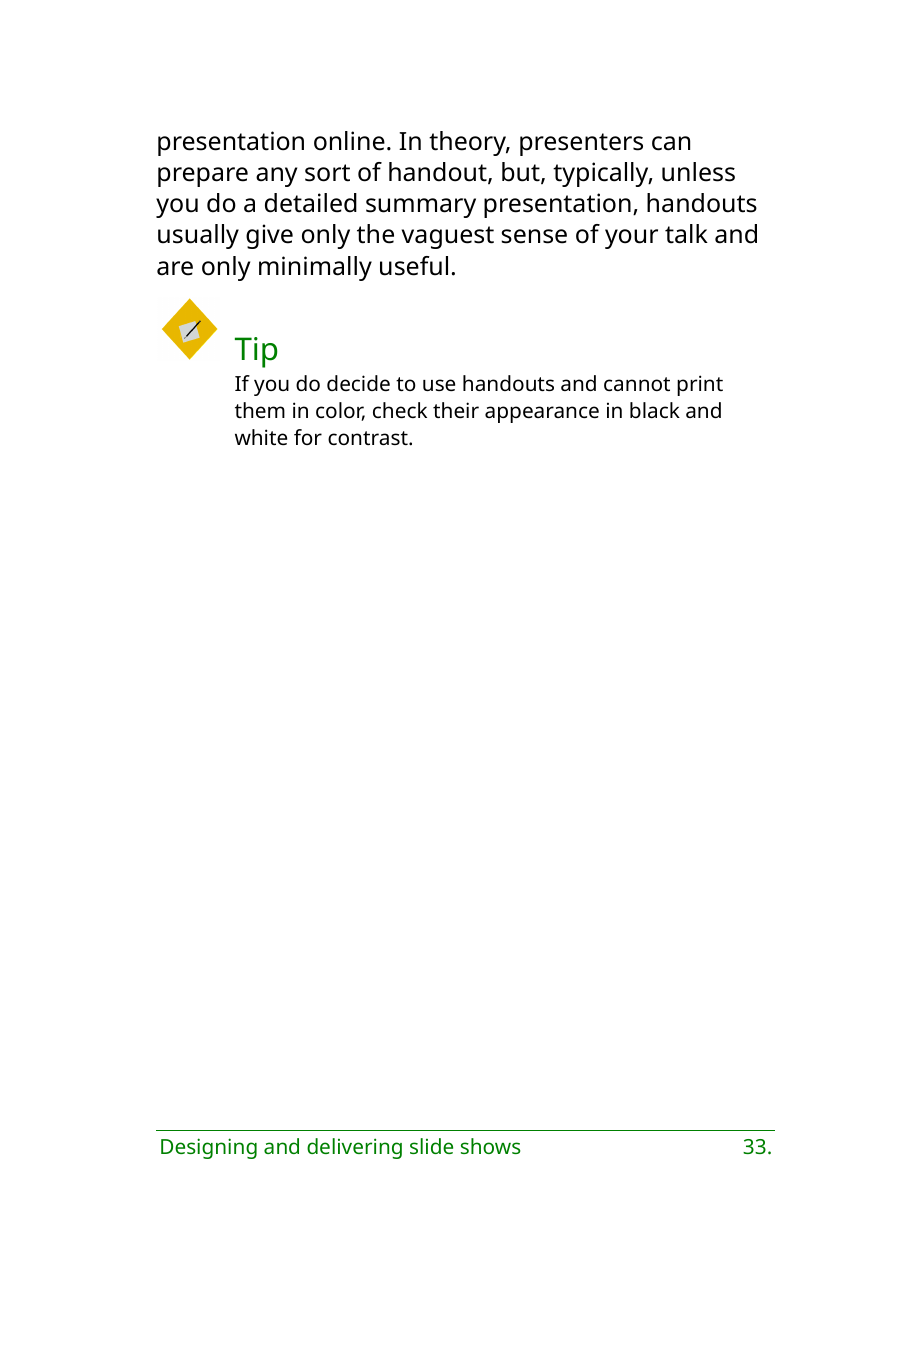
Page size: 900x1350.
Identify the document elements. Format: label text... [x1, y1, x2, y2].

list Tip [156, 297, 775, 369]
picture [157, 297, 220, 361]
text If you do decide to use handouts and cannot print them in color, check their appearance in black and white for contrast. [234, 369, 775, 451]
text presentation online. In theory, presenters can prepare any sort of handout, but, typically, unless you do a detailed summary presentation, handouts usually give only the vaguest sense of your talk and are only minimally useful. [156, 125, 775, 281]
